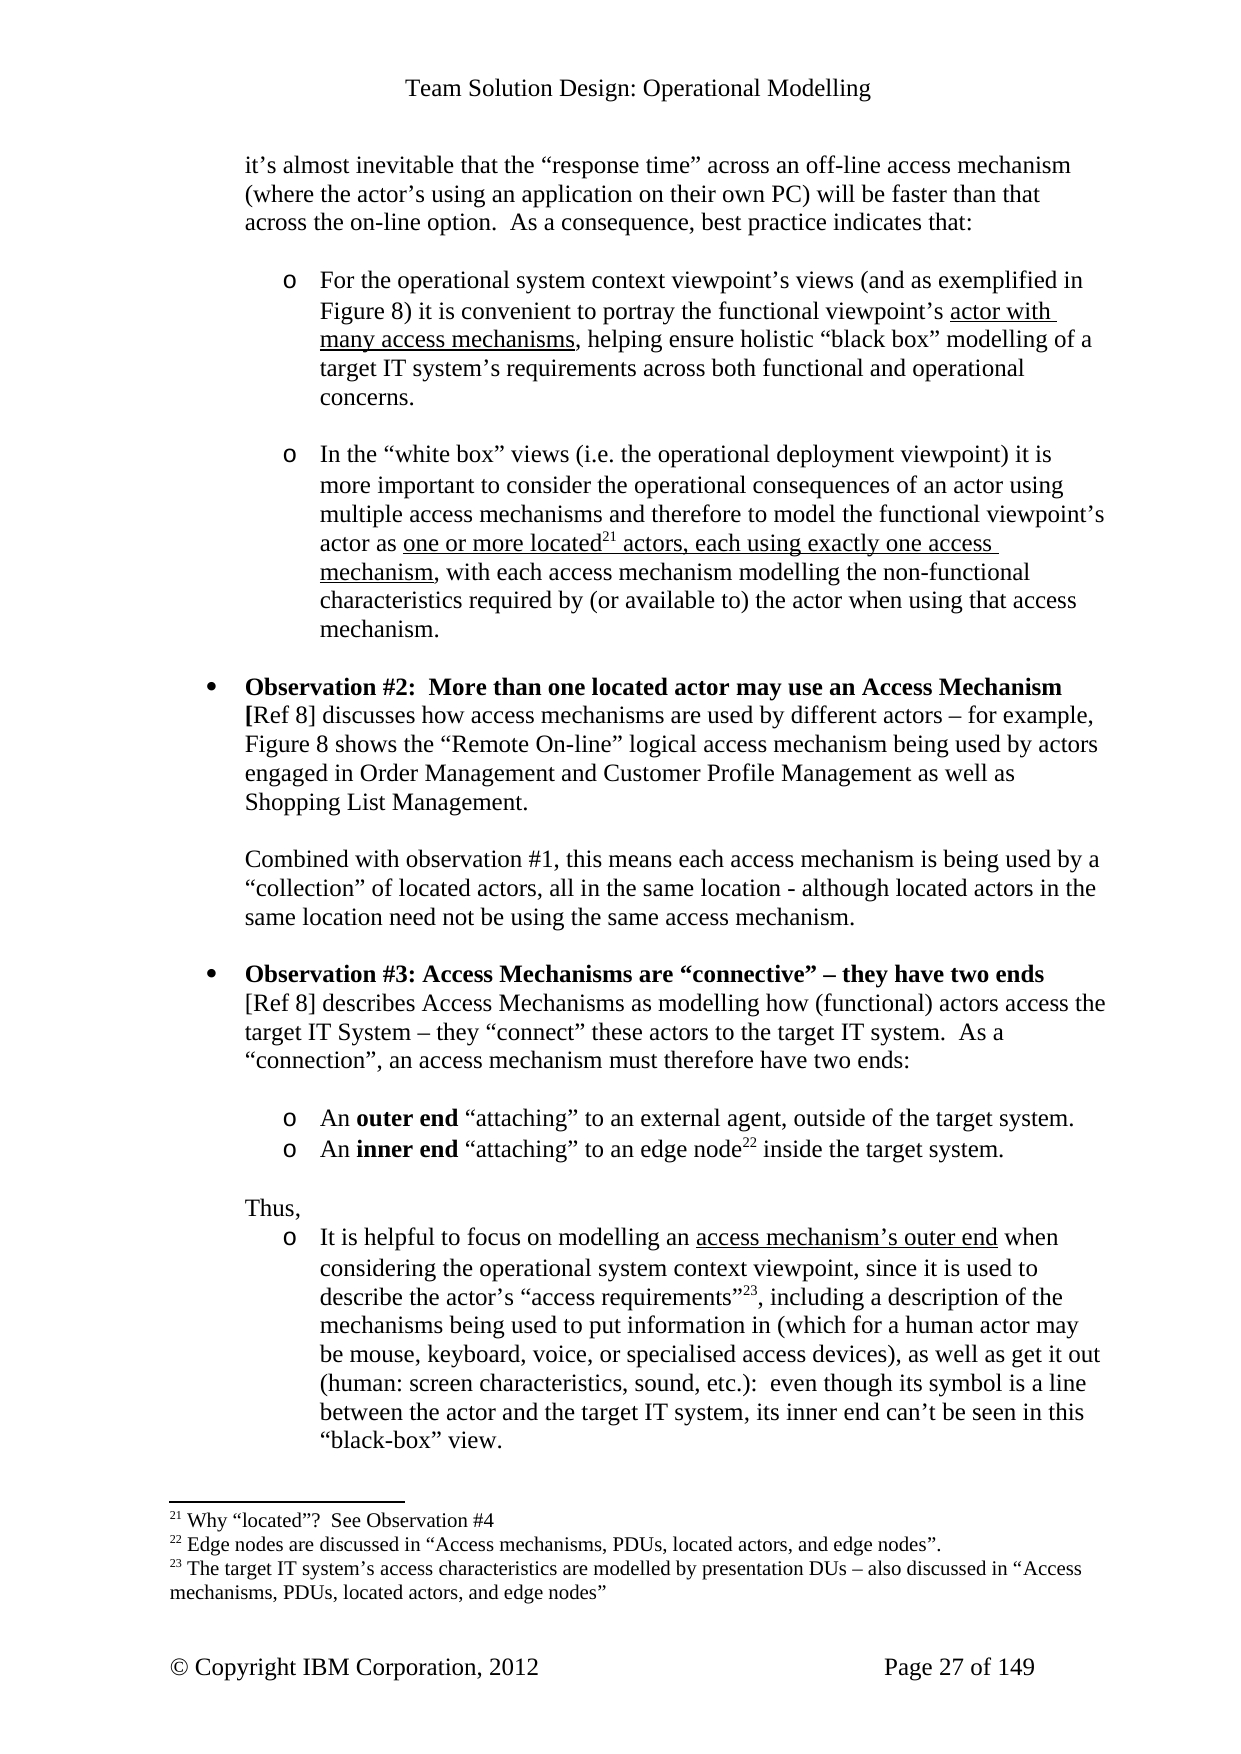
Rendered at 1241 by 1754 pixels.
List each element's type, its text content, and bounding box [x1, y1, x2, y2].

list The target IT system’s access characteristics are modelled by presentation DUs – also discussed in “Access mechanisms, PDUs, located actors, and edge nodes” [169, 1556, 1107, 1604]
list An outer end “attaching” to an external agent, outside of the target system. [282, 1103, 1107, 1134]
list It is helpful to focus on modelling an access mechanism’s outer end when considering the operational system context viewpoint, since it is used to describe the actor’s “access requirements”, including a description of the mechanisms being used to put information in (which for a human actor may be mouse, keyboard, voice, or specialised access devices), as well as get it out (human: screen characteristics, sound, etc.): even though its symbol is a line between the actor and the target IT system, its inner end can’t be seen in this “black-box” view. [282, 1222, 1107, 1483]
list Observation #1: Actors are modelled as located actors When looking at a model from the functional viewpoint, a (logical) actor represents a role taken by one or more (physical) users in their use of the target IT system – as discussed in [Ref 6], this is reflected in the best practice guidance of modelling an actor having one relationship with the target IT system, modelled as a logical exchange. This exchange is then described in terms of the use cases the actor initiates and supports, or maybe as a set of functional requirements, in all cases with one set of non-functional characteristics, such as response times or scheduled hours. From all the secondary operational viewpoints, however, we are interested in how the actor accesses the target IT system to do what they do and how this affects what they can do – such as via these three different logical access mechanisms, each with different non-functional operational characteristics that therefore either supplement or refine those considered from the functional viewpoint: in this internet based example it’s almost inevitable that the “response time” across an off-line access mechanism (where the actor’s using an application on their own PC) will be faster than that across the on-line option. As a consequence, best practice indicates that: [207, 150, 1107, 236]
list Thus, [244, 1193, 1107, 1222]
list Edge nodes are discussed in “Access mechanisms, PDUs, located actors, and edge nodes”. [169, 1532, 1107, 1556]
list Observation #2: More than one located actor may use an Access Mechanism [Ref 6] discusses how access mechanisms are used by different actors – for example, Figure 8 shows the “Remote On-line” logical access mechanism being used by actors engaged in Order Management and Customer Profile Management as well as Shopping List Management. Combined with observation #1, this means each access mechanism is being used by a “collection” of located actors, all in the same location - although located actors in the same location need not be using the same access mechanism. [207, 672, 1107, 959]
list Why “located”? See Observation #4 [169, 1508, 1107, 1532]
list Observation #3: Access Mechanisms are “connective” – they have two ends [Ref 6] describes Access Mechanisms as modelling how (functional) actors access the target IT System – they “connect” these actors to the target IT system. As a “connection”, an access mechanism must therefore have two ends: [207, 959, 1107, 1103]
list In the “white box” views (i.e. the operational deployment viewpoint) it is more important to consider the operational consequences of an actor using multiple access mechanisms and therefore to model the functional viewpoint’s actor as one or more located actors, each using exactly one access mechanism, with each access mechanism modelling the non-functional characteristics required by (or available to) the actor when using that access mechanism. [282, 439, 1107, 672]
list An inner end “attaching” to an edge node inside the target system. [282, 1134, 1107, 1193]
list For the operational system context viewpoint’s views (and as exemplified in Figure 8) it is convenient to portray the functional viewpoint’s actor with many access mechanisms, helping ensure holistic “black box” modelling of a target IT system’s requirements across both functional and operational concerns. [282, 265, 1107, 439]
